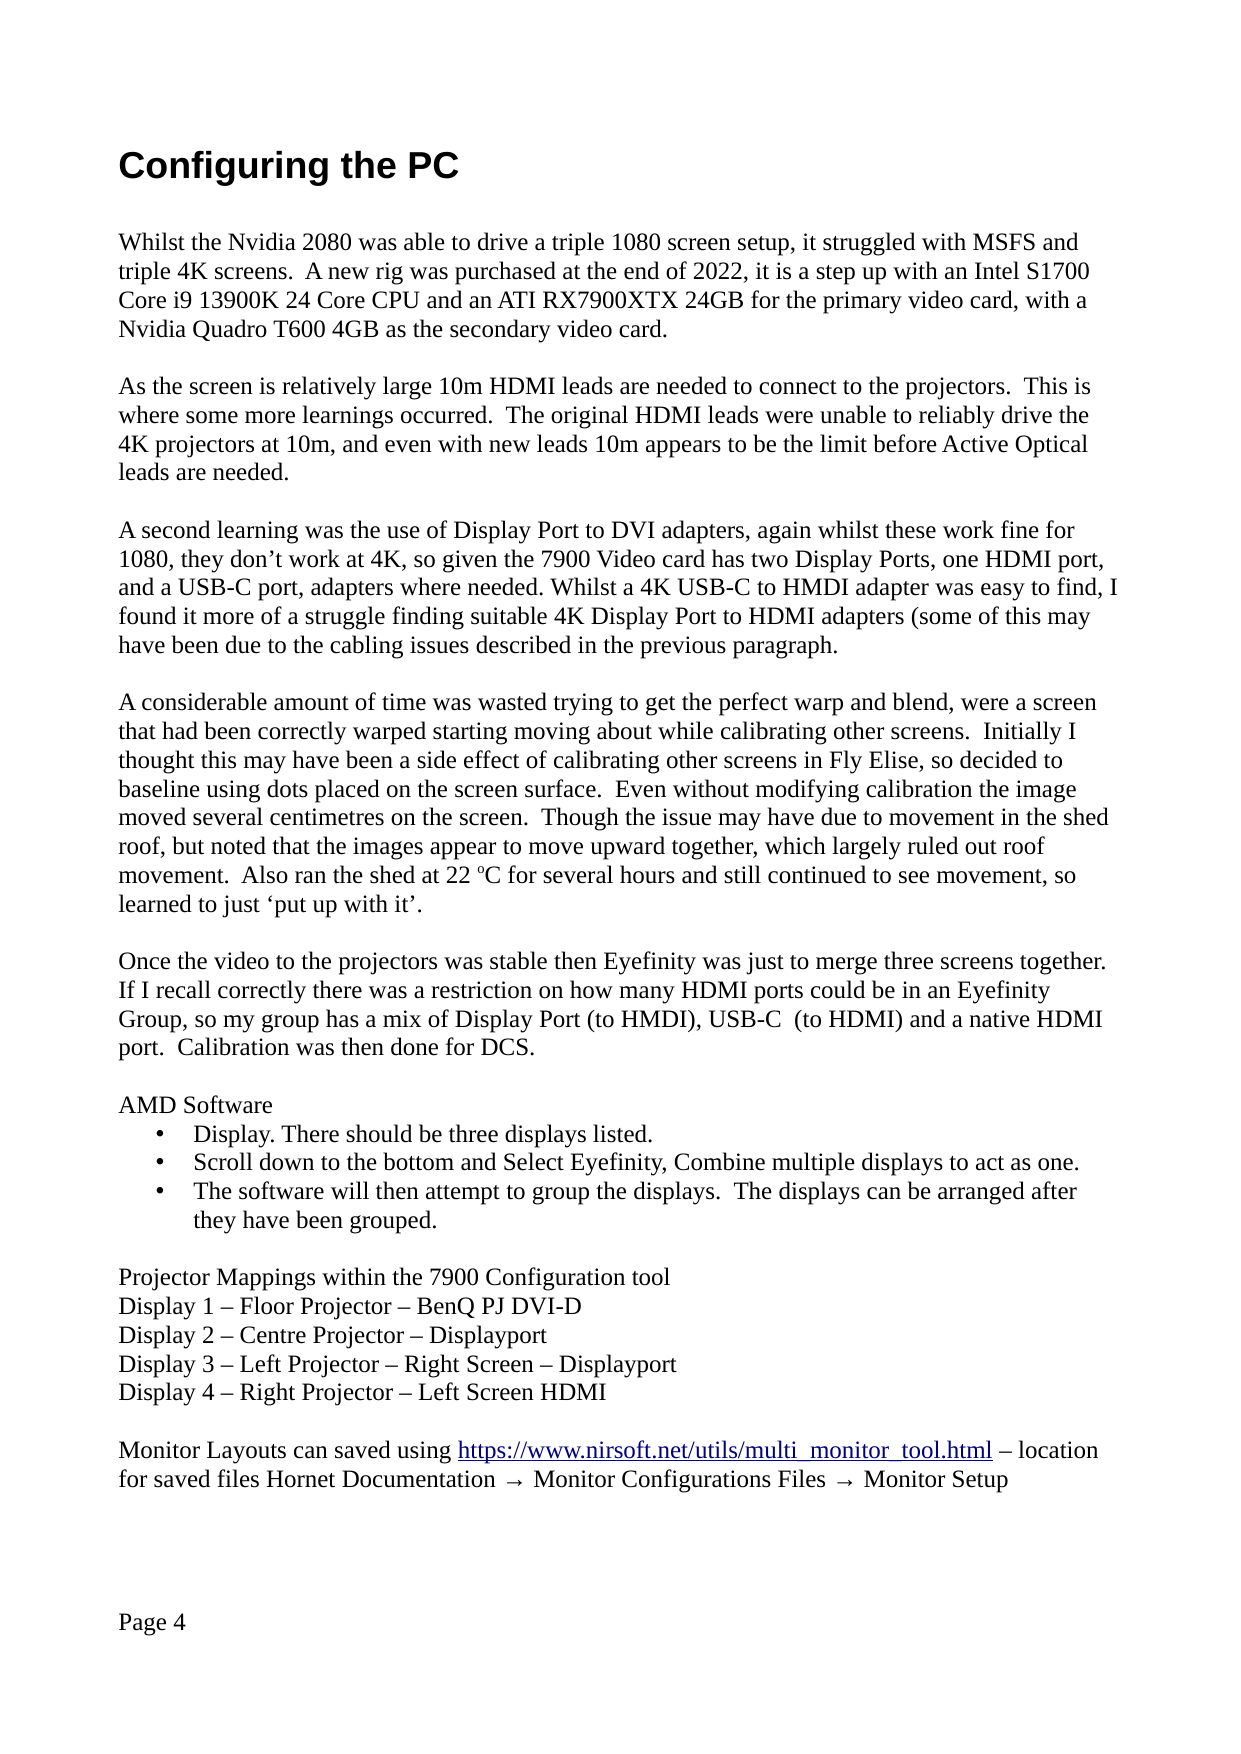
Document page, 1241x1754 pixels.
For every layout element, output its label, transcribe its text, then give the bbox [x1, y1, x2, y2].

text Display 3 – Left Projector – Right Screen – Displayport [118, 1349, 1122, 1377]
list Scroll down to the bottom and Select Eyefinity, Combine multiple displays to act as one. [156, 1147, 1122, 1176]
list The software will then attempt to group the displays. The displays can be arranged after they have been grouped. [156, 1176, 1122, 1234]
text Display 2 – Centre Projector – Displayport [118, 1320, 1122, 1349]
list Display. There should be three displays listed. [156, 1119, 1122, 1147]
text Monitor Layouts can saved using https://www.nirsoft.net/utils/multi_monitor_tool.html – location for saved files Hornet Documentation → Monitor Configurations Files → Monitor Setup [118, 1435, 1122, 1492]
text Display 4 – Right Projector – Left Screen HDMI [118, 1377, 1122, 1406]
text AMD Software [118, 1090, 1122, 1119]
text Display 1 – Floor Projector – BenQ PJ DVI-D [118, 1291, 1122, 1320]
text Projector Mappings within the 7900 Configuration tool [118, 1262, 1122, 1291]
text Once the video to the projectors was stable then Eyefinity was just to merge three screens together. If I recall correctly there was a restriction on how many HDMI ports could be in an Eyefinity Group, so my group has a mix of Display Port (to HMDI), USB-C (to HDMI) and a native HDMI port. Calibration was then done for DCS. [118, 946, 1122, 1061]
text As the screen is relatively large 10m HDMI leads are needed to connect to the projectors. This is where some more learnings occurred. The original HDMI leads were unable to reliably drive the 4K projectors at 10m, and even with new leads 10m appears to be the limit before Active Optical leads are needed. [118, 371, 1122, 486]
text A considerable amount of time was wasted trying to get the perfect warp and blend, were a screen that had been correctly warped starting moving about while calibrating other screens. Initially I thought this may have been a side effect of calibrating other screens in Fly Elise, so decided to baseline using dots placed on the screen surface. Even without modifying calibration the image moved several centimetres on the screen. Though the issue may have due to movement in the shed roof, but noted that the images appear to move upward together, which largely ruled out roof movement. Also ran the shed at 22 oC for several hours and still continued to see movement, so learned to just ‘put up with it’. [118, 687, 1122, 917]
text A second learning was the use of Display Port to DVI adapters, again whilst these work fine for 1080, they don’t work at 4K, so given the 7900 Video card has two Display Ports, one HDMI port, and a USB-C port, adapters where needed. Whilst a 4K USB-C to HMDI adapter was easy to find, I found it more of a struggle finding suitable 4K Display Port to HDMI adapters (some of this may have been due to the cabling issues described in the previous paragraph. [118, 515, 1122, 659]
subtitle Configuring the PC [118, 143, 1122, 186]
text Whilst the Nvidia 2080 was able to drive a triple 1080 screen setup, it struggled with MSFS and triple 4K screens. A new rig was purchased at the end of 2022, it is a step up with an Intel S1700 Core i9 13900K 24 Core CPU and an ATI RX7900XTX 24GB for the primary video card, with a Nvidia Quadro T600 4GB as the secondary video card. [118, 227, 1122, 342]
